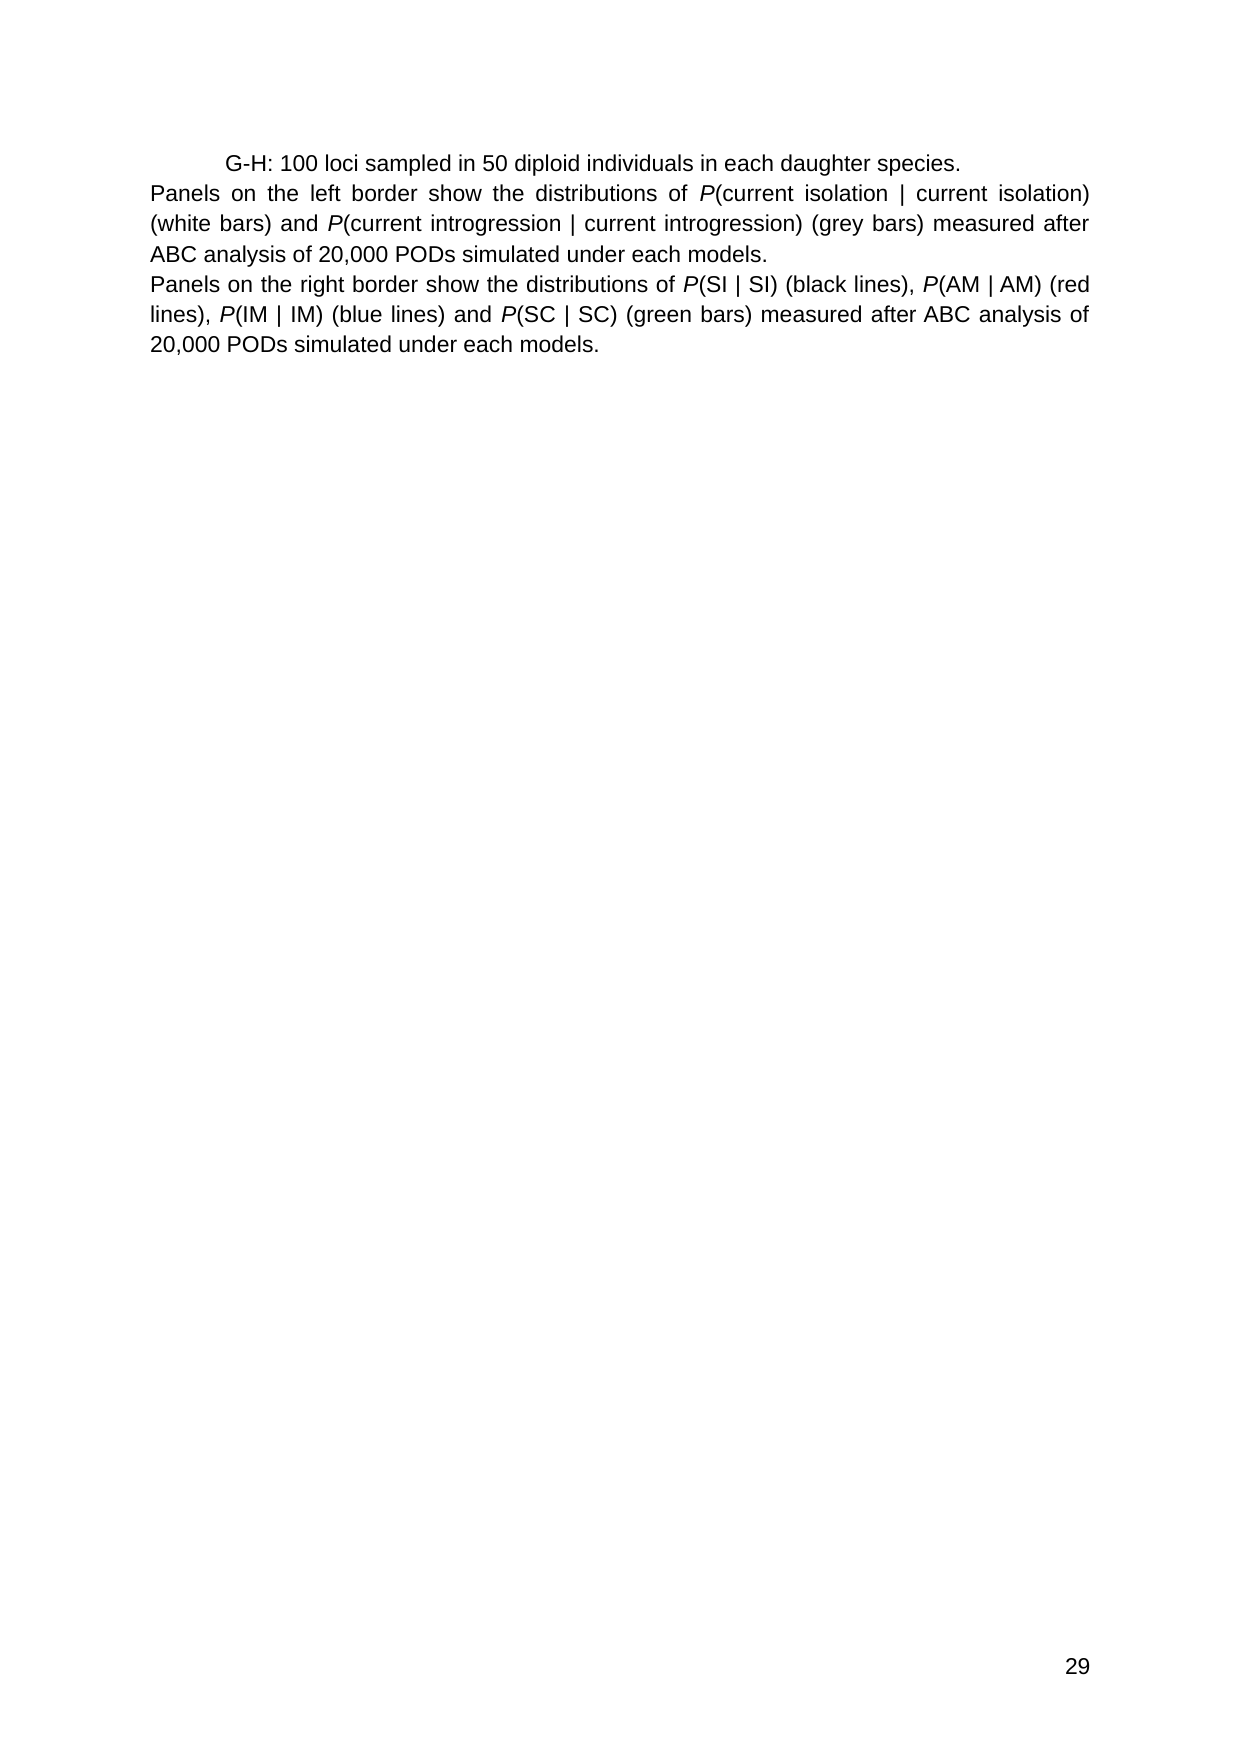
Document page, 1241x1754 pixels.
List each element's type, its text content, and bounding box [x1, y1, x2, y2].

text G-H: 100 loci sampled in 50 diploid individuals in each daughter species. [150, 150, 1090, 176]
text Panels on the right border show the distributions of P(SI | SI) (black lines), P(AM | AM) (red lines), P(IM | IM) (blue lines) and P(SC | SC) (green bars) measured after ABC analysis of 20,000 PODs simulated under each models. [150, 271, 1090, 358]
text Panels on the left border show the distributions of P(current isolation | current isolation) (white bars) and P(current introgression | current introgression) (grey bars) measured after ABC analysis of 20,000 PODs simulated under each models. [150, 180, 1090, 267]
